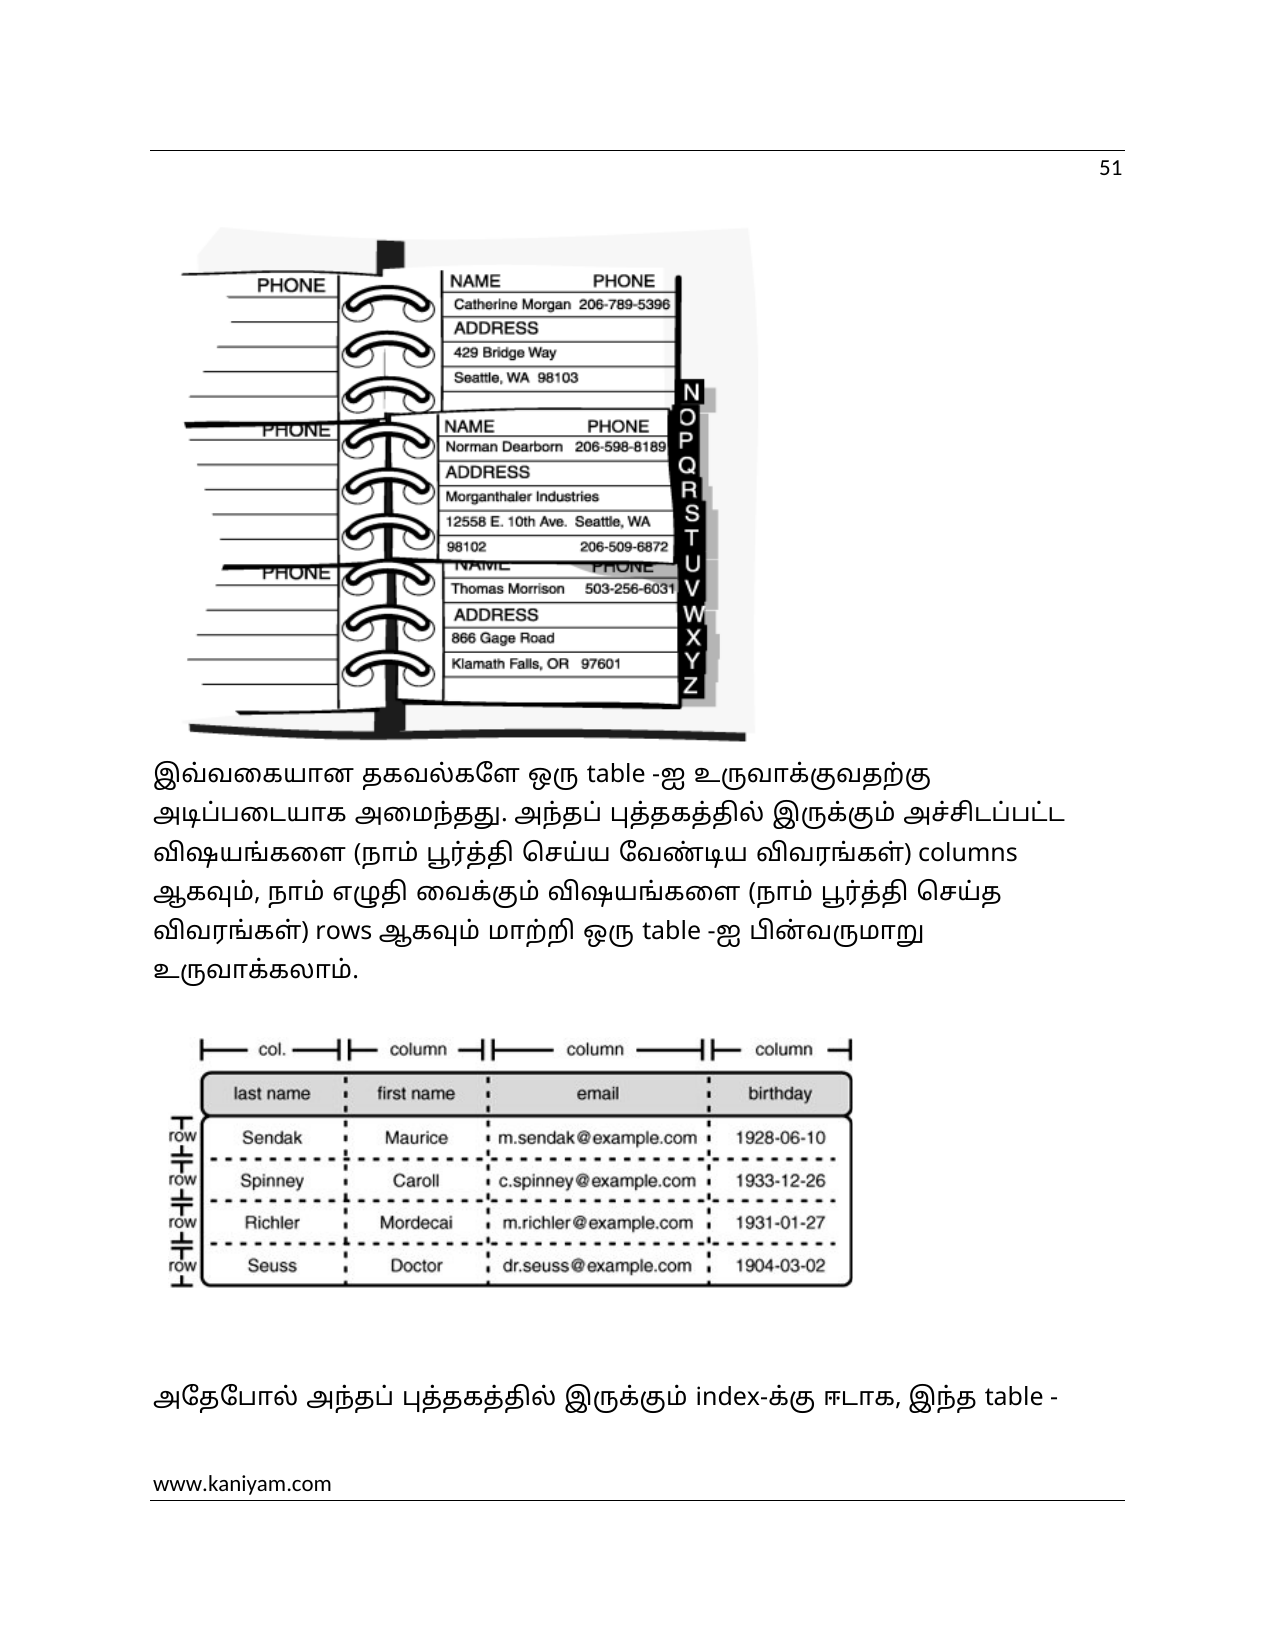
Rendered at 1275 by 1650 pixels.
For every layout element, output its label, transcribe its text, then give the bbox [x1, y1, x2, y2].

text அதேபோல் அந்தப் புத்தகத்தில் இருக்கும் index-க்கு ஈடாக, இந்த table [153, 1300, 1122, 1412]
picture [152, 210, 771, 751]
text இவ்வகையான தகவல்களே ஒரு table -ஐ உருவாக்குவதற்கு அடிப்படையாக அமைந்தது. அந்தப் புத்தகத்தில் இருக்கும் அச்சிடப்பட்ட விஷயங்களை (நாம் பூர்த்தி செய்ய வேண்டிய விவரங்கள்) columns ஆகவும், நாம் எழுதி வைக்கும் விஷயங்களை (நாம் பூர்த்தி செய்த விவரங்கள்) rows ஆகவும் மாற்றி ஒரு table -ஐ பின்வருமாறு உருவாக்கலாம். [153, 756, 1122, 986]
